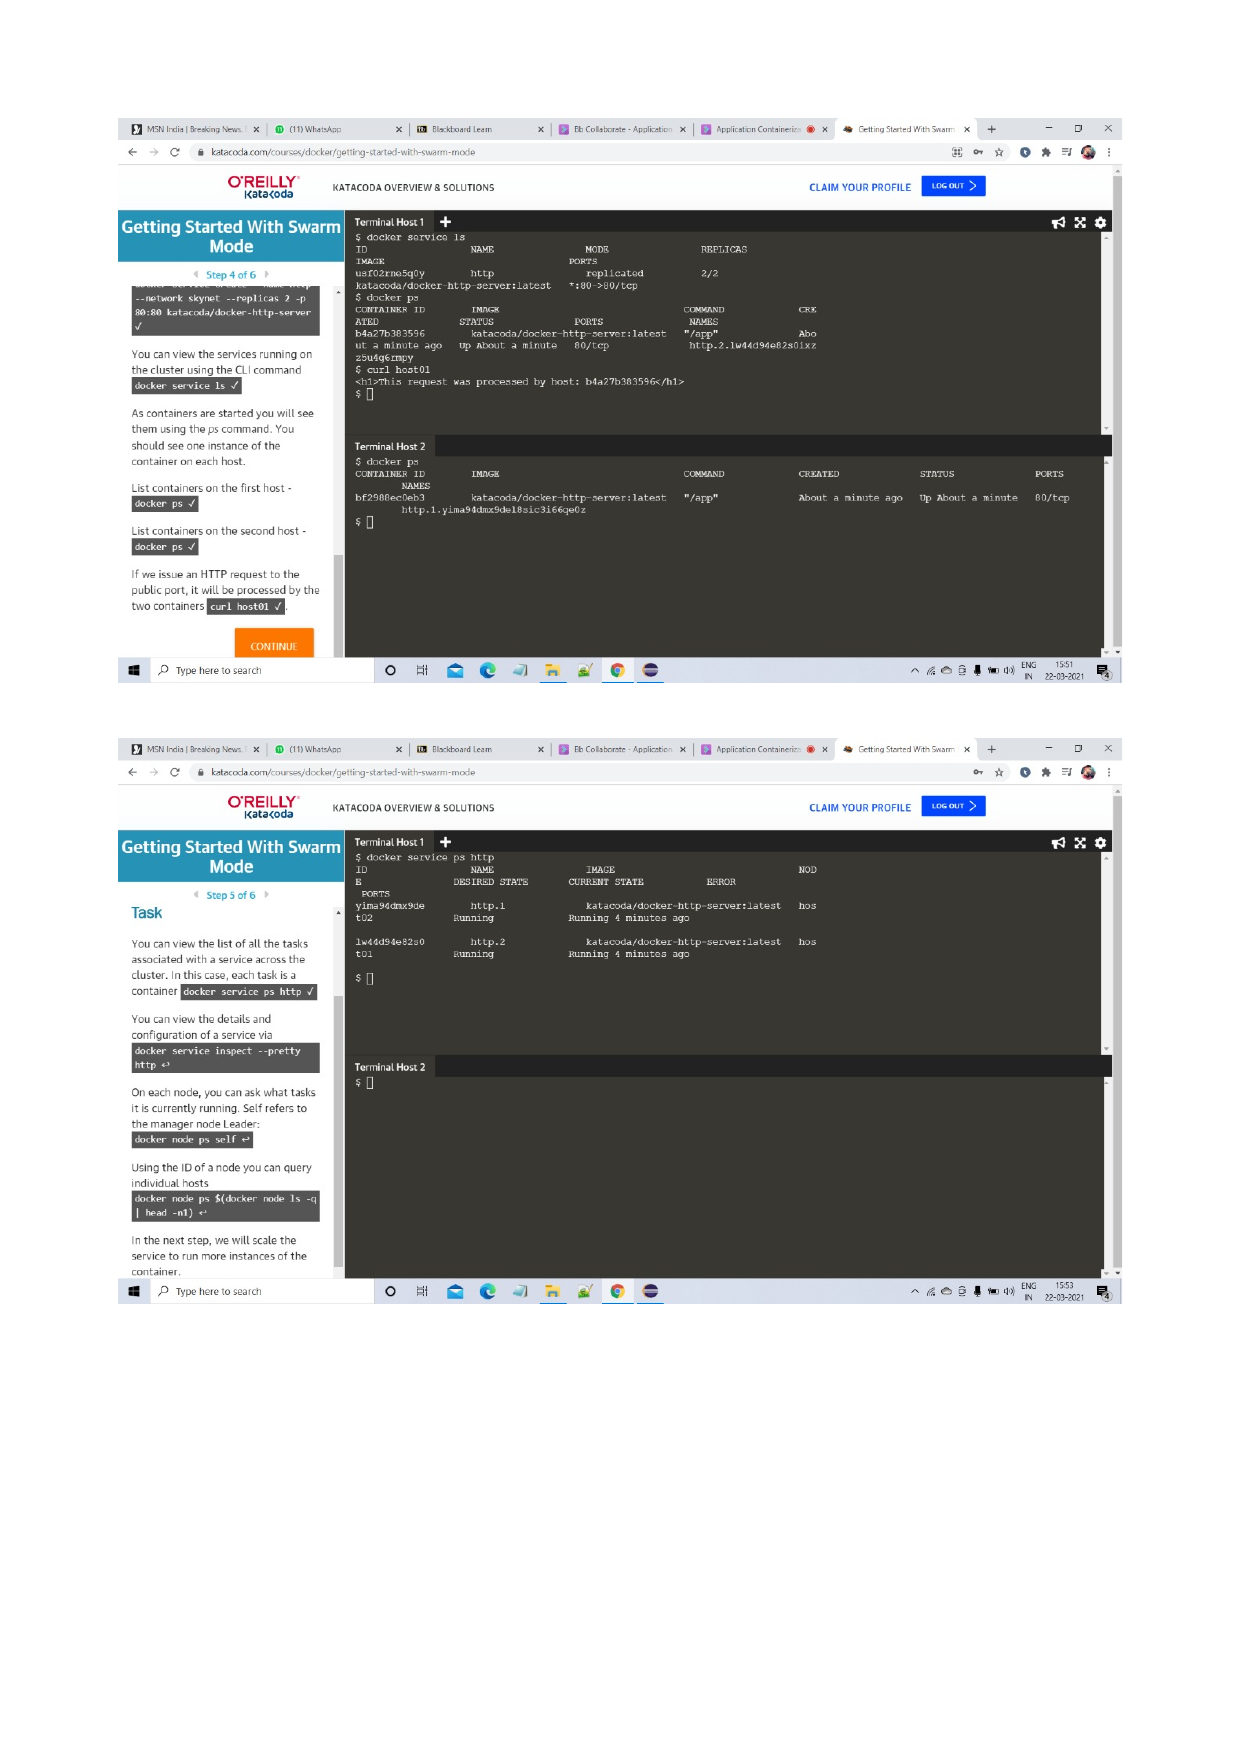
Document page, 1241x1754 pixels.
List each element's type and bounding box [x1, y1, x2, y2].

picture [118, 118, 1123, 683]
picture [118, 738, 1123, 1304]
